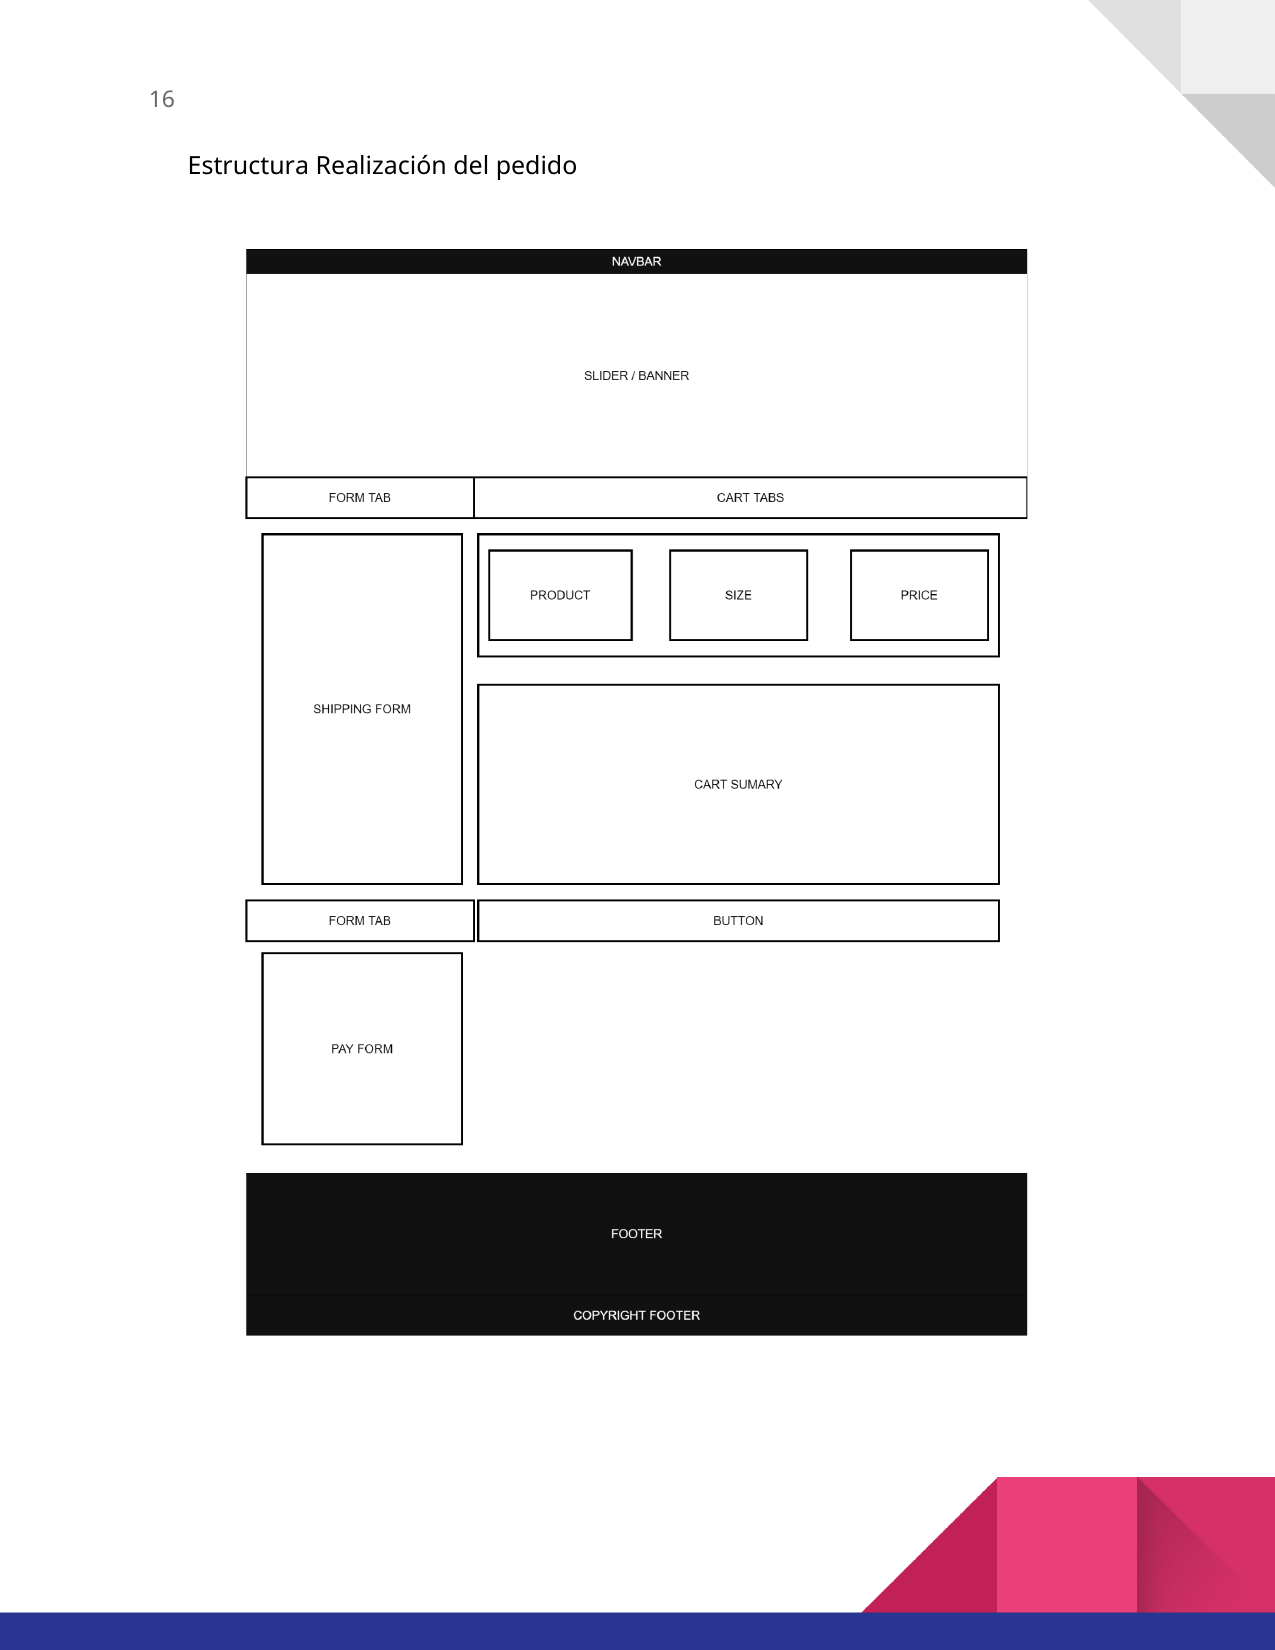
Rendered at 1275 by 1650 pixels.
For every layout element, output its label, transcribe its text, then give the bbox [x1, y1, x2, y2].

picture [245, 249, 1028, 1336]
picture [0, 1475, 1275, 1650]
picture [1087, 0, 1275, 188]
subtitle Estructura Realización del pedido [187, 148, 1125, 182]
